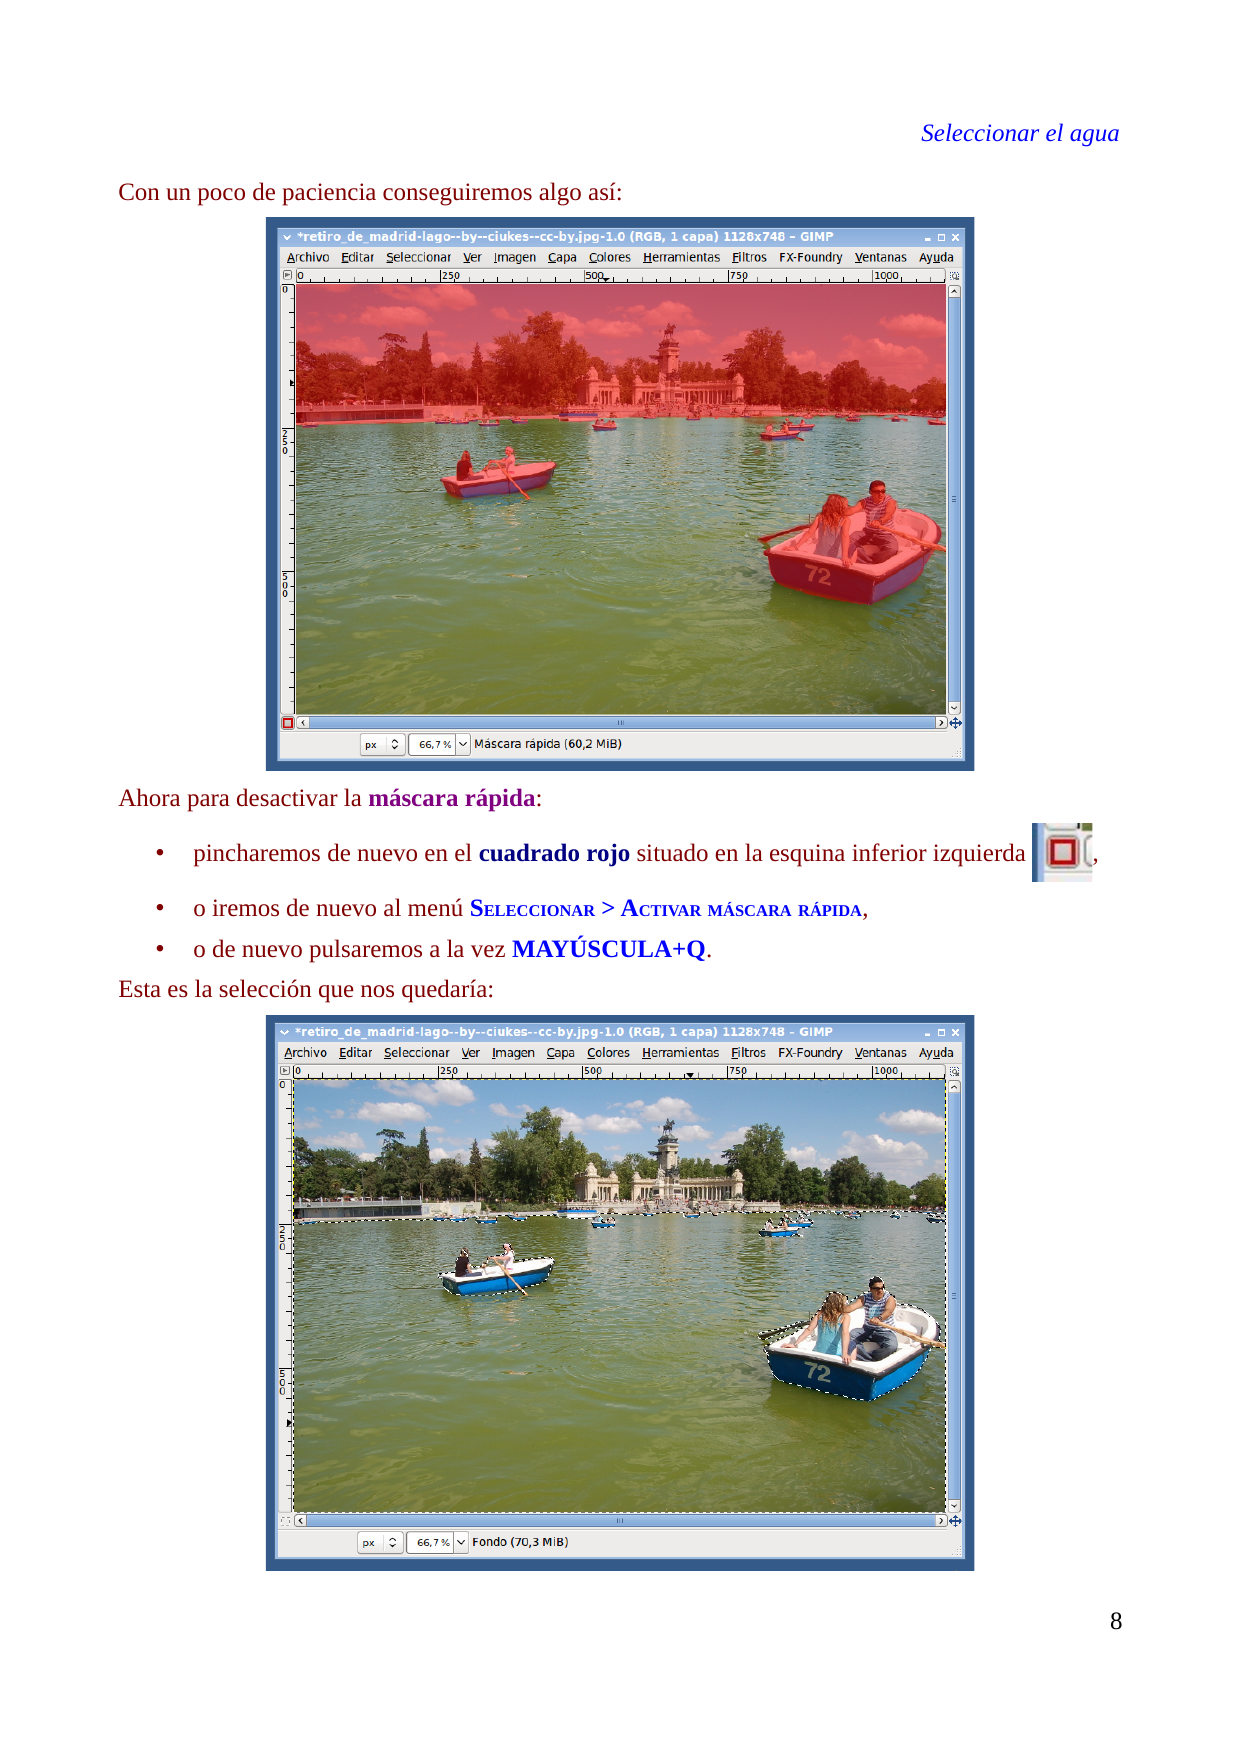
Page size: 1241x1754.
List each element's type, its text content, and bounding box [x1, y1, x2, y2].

text Esta es la selección que nos quedaría: [118, 974, 1122, 1003]
list pincharemos de nuevo en el cuadrado rojo situado en la esquina inferior izquierda , [156, 823, 1032, 882]
list o iremos de nuevo al menú Seleccionar > Activar máscara rápida, [156, 893, 1122, 922]
picture [1032, 823, 1093, 882]
picture [265, 217, 975, 771]
picture [265, 1015, 975, 1571]
list o de nuevo pulsaremos a la vez Mayúscula+Q. [156, 934, 1122, 963]
text Ahora para desactivar la máscara rápida: [118, 783, 1122, 811]
list pincharemos de nuevo en el cuadrado rojo situado en la esquina inferior izquierda , [1093, 823, 1122, 882]
text Con un poco de paciencia conseguiremos algo así: [118, 177, 1122, 206]
